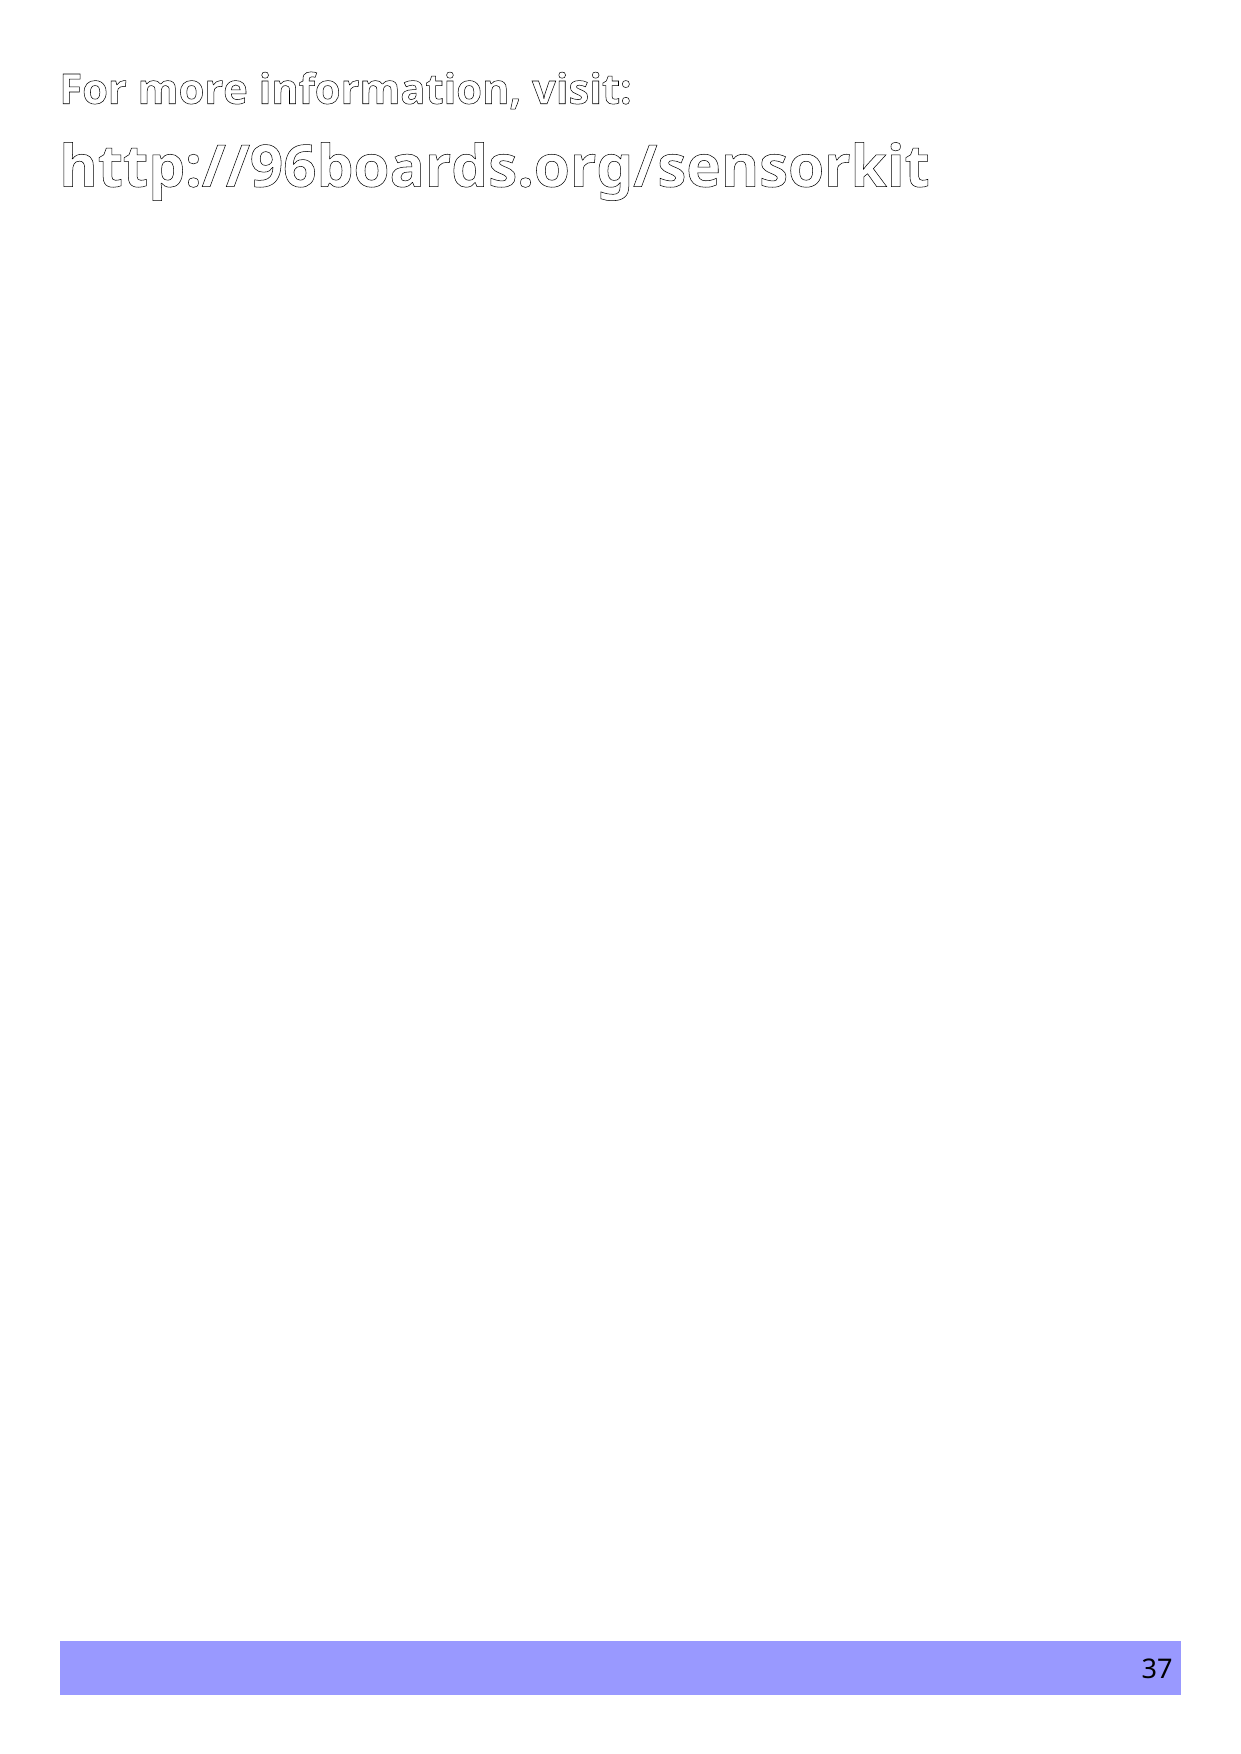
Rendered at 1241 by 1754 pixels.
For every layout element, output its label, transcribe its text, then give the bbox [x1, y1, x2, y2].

title http://96boards.org/sensorkit [59, 124, 1181, 204]
title For more information, visit: [59, 59, 1181, 116]
